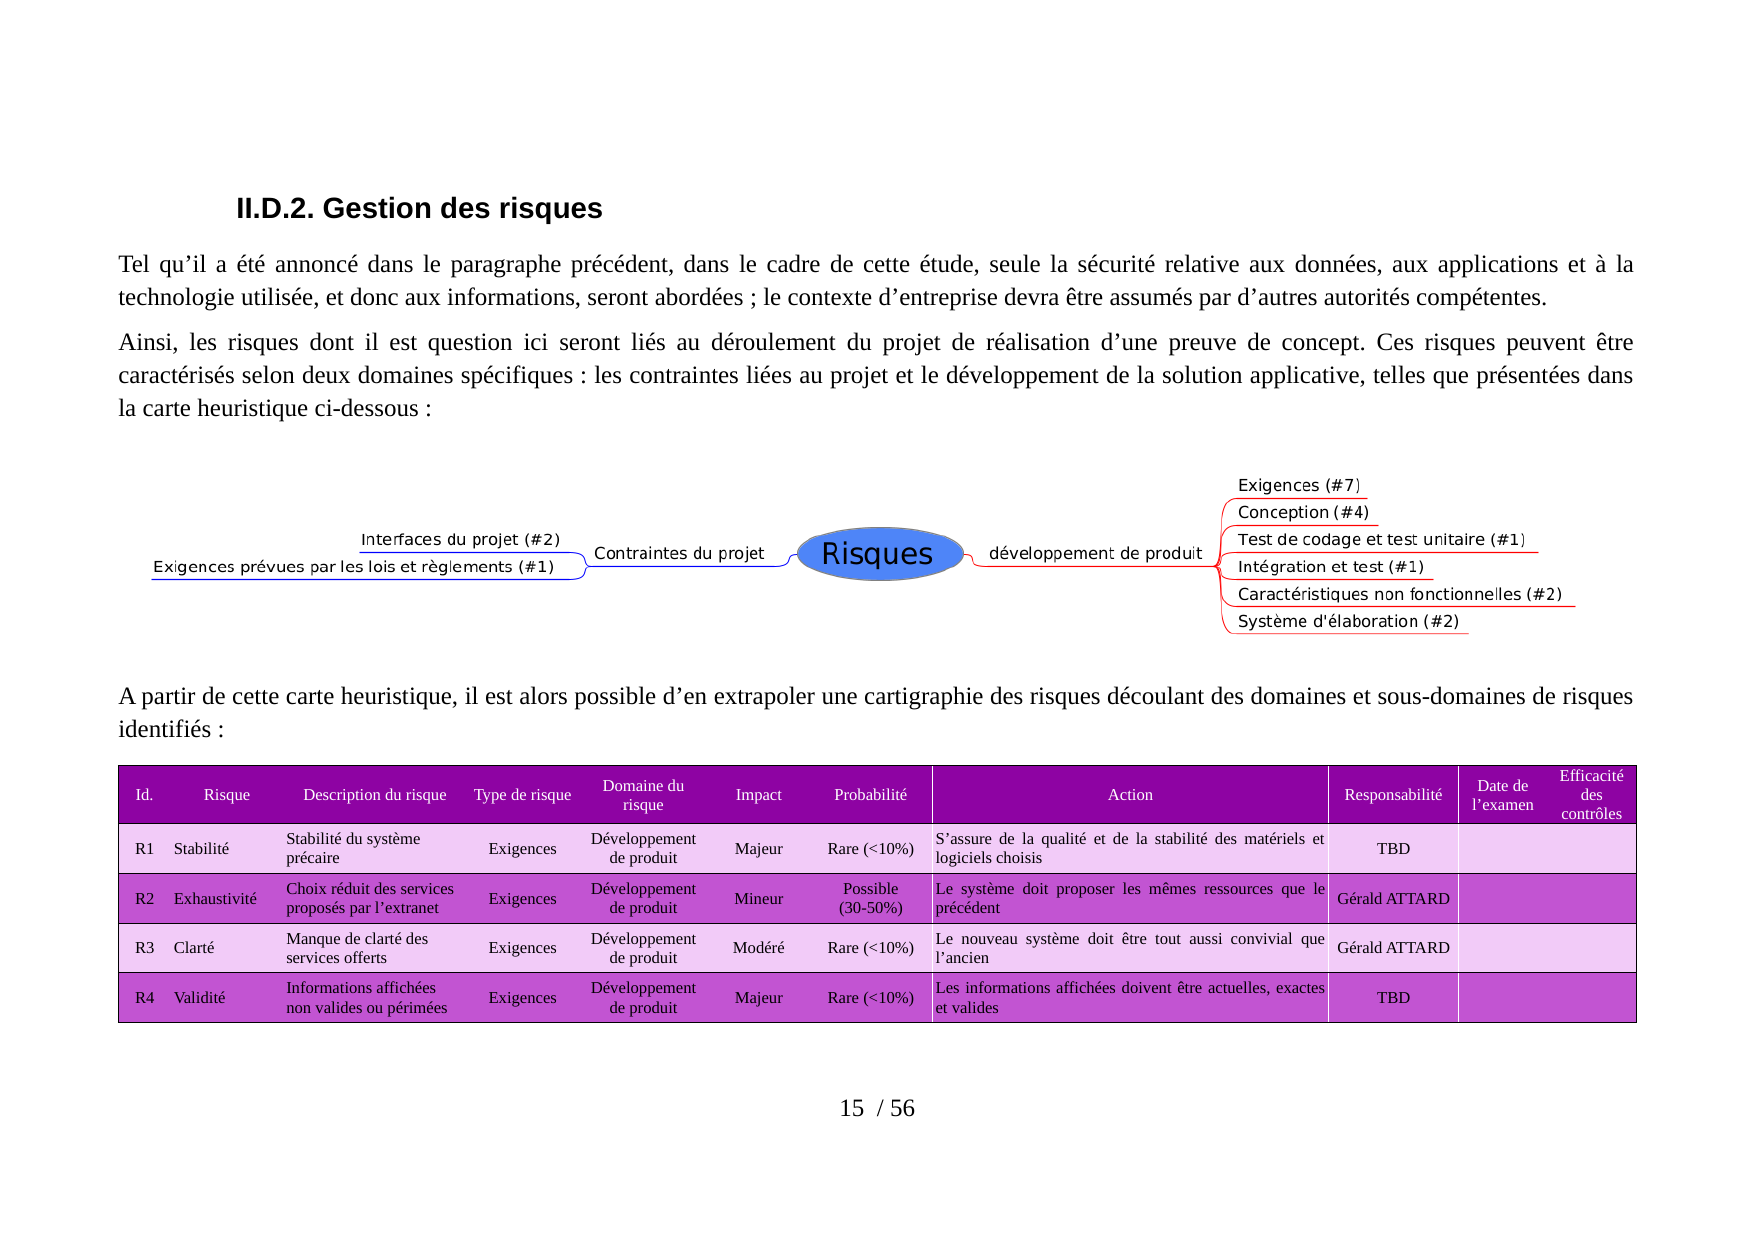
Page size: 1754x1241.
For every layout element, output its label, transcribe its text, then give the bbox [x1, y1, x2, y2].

table_cell Exhaustivité [171, 874, 283, 923]
table_cell [1459, 924, 1547, 972]
table_cell [1547, 874, 1636, 923]
table_cell Exigences [467, 824, 578, 873]
table_header Efficacité des contrôles [1547, 766, 1636, 823]
table_cell TBD [1329, 973, 1458, 1022]
table_cell Informations affichées non valides ou périmées [283, 973, 467, 1022]
table_cell Stabilité du système précaire [283, 824, 467, 873]
table_cell Validité [171, 973, 283, 1022]
table_header Impact [708, 766, 809, 823]
table_cell Stabilité [171, 824, 283, 873]
table_cell Choix réduit des services proposés par l’extranet [283, 874, 467, 923]
table_cell Possible (30-50%) [809, 874, 932, 923]
table_header Description du risque [283, 766, 467, 823]
table_cell Les informations affichées doivent être actuelles, exactes et valides [933, 973, 1328, 1022]
table_cell Modéré [708, 924, 809, 972]
table_cell Développement de produit [578, 973, 708, 1022]
table_cell Gérald ATTARD [1329, 874, 1458, 923]
table_cell Gérald ATTARD [1329, 924, 1458, 972]
table_cell Exigences [467, 973, 578, 1022]
table_cell S’assure de la qualité et de la stabilité des matériels et logiciels choisis [933, 824, 1328, 873]
table_cell Rare (<10%) [809, 973, 932, 1022]
table_cell Clarté [171, 924, 283, 972]
text Ainsi, les risques dont il est question ici seront liés au déroulement du projet de réalisation d’une preuve de concept. Ces risques peuvent être caractérisés selon deux domaines spécifiques : les contraintes liées au projet et le développement de la solution applicative, telles que présentées dans la carte heuristique ci-dessous : [118, 327, 1636, 422]
table_cell [1547, 824, 1636, 873]
table_cell R3 [119, 924, 171, 972]
table_cell Développement de produit [578, 924, 708, 972]
picture [120, 437, 1634, 666]
table_cell R2 [119, 874, 171, 923]
table_cell Rare (<10%) [809, 924, 932, 972]
subtitle Gestion des risques [118, 191, 1636, 225]
table_cell Développement de produit [578, 874, 708, 923]
table_cell [1459, 874, 1547, 923]
text A partir de cette carte heuristique, il est alors possible d’en extrapoler une cartigraphie des risques découlant des domaines et sous-domaines de risques identifiés : [118, 681, 1636, 743]
table_cell Rare (<10%) [809, 824, 932, 873]
table_cell Développement de produit [578, 824, 708, 873]
table_header Id. [119, 766, 171, 823]
table_cell Exigences [467, 924, 578, 972]
table_cell [1459, 973, 1547, 1022]
table_cell Mineur [708, 874, 809, 923]
text Tel qu’il a été annoncé dans le paragraphe précédent, dans le cadre de cette étude, seule la sécurité relative aux données, aux applications et à la technologie utilisée, et donc aux informations, seront abordées ; le contexte d’entreprise devra être assumés par d’autres autorités compétentes. [118, 249, 1636, 311]
table_header Action [933, 766, 1328, 823]
table_cell Le nouveau système doit être tout aussi convivial que l’ancien [933, 924, 1328, 972]
table_cell Manque de clarté des services offerts [283, 924, 467, 972]
table_header Probabilité [809, 766, 932, 823]
table_cell [1547, 973, 1636, 1022]
table_header Risque [171, 766, 283, 823]
table_header Domaine du risque [578, 766, 708, 823]
table_cell R4 [119, 973, 171, 1022]
table_cell Le système doit proposer les mêmes ressources que le précédent [933, 874, 1328, 923]
table_header Type de risque [467, 766, 578, 823]
table_cell Majeur [708, 973, 809, 1022]
table_cell [1547, 924, 1636, 972]
table_cell TBD [1329, 824, 1458, 873]
table_header Date de l’examen [1459, 766, 1547, 823]
table_cell Majeur [708, 824, 809, 873]
table_cell Exigences [467, 874, 578, 923]
table_header Responsabilité [1329, 766, 1458, 823]
table_cell R1 [119, 824, 171, 873]
table_cell [1459, 824, 1547, 873]
